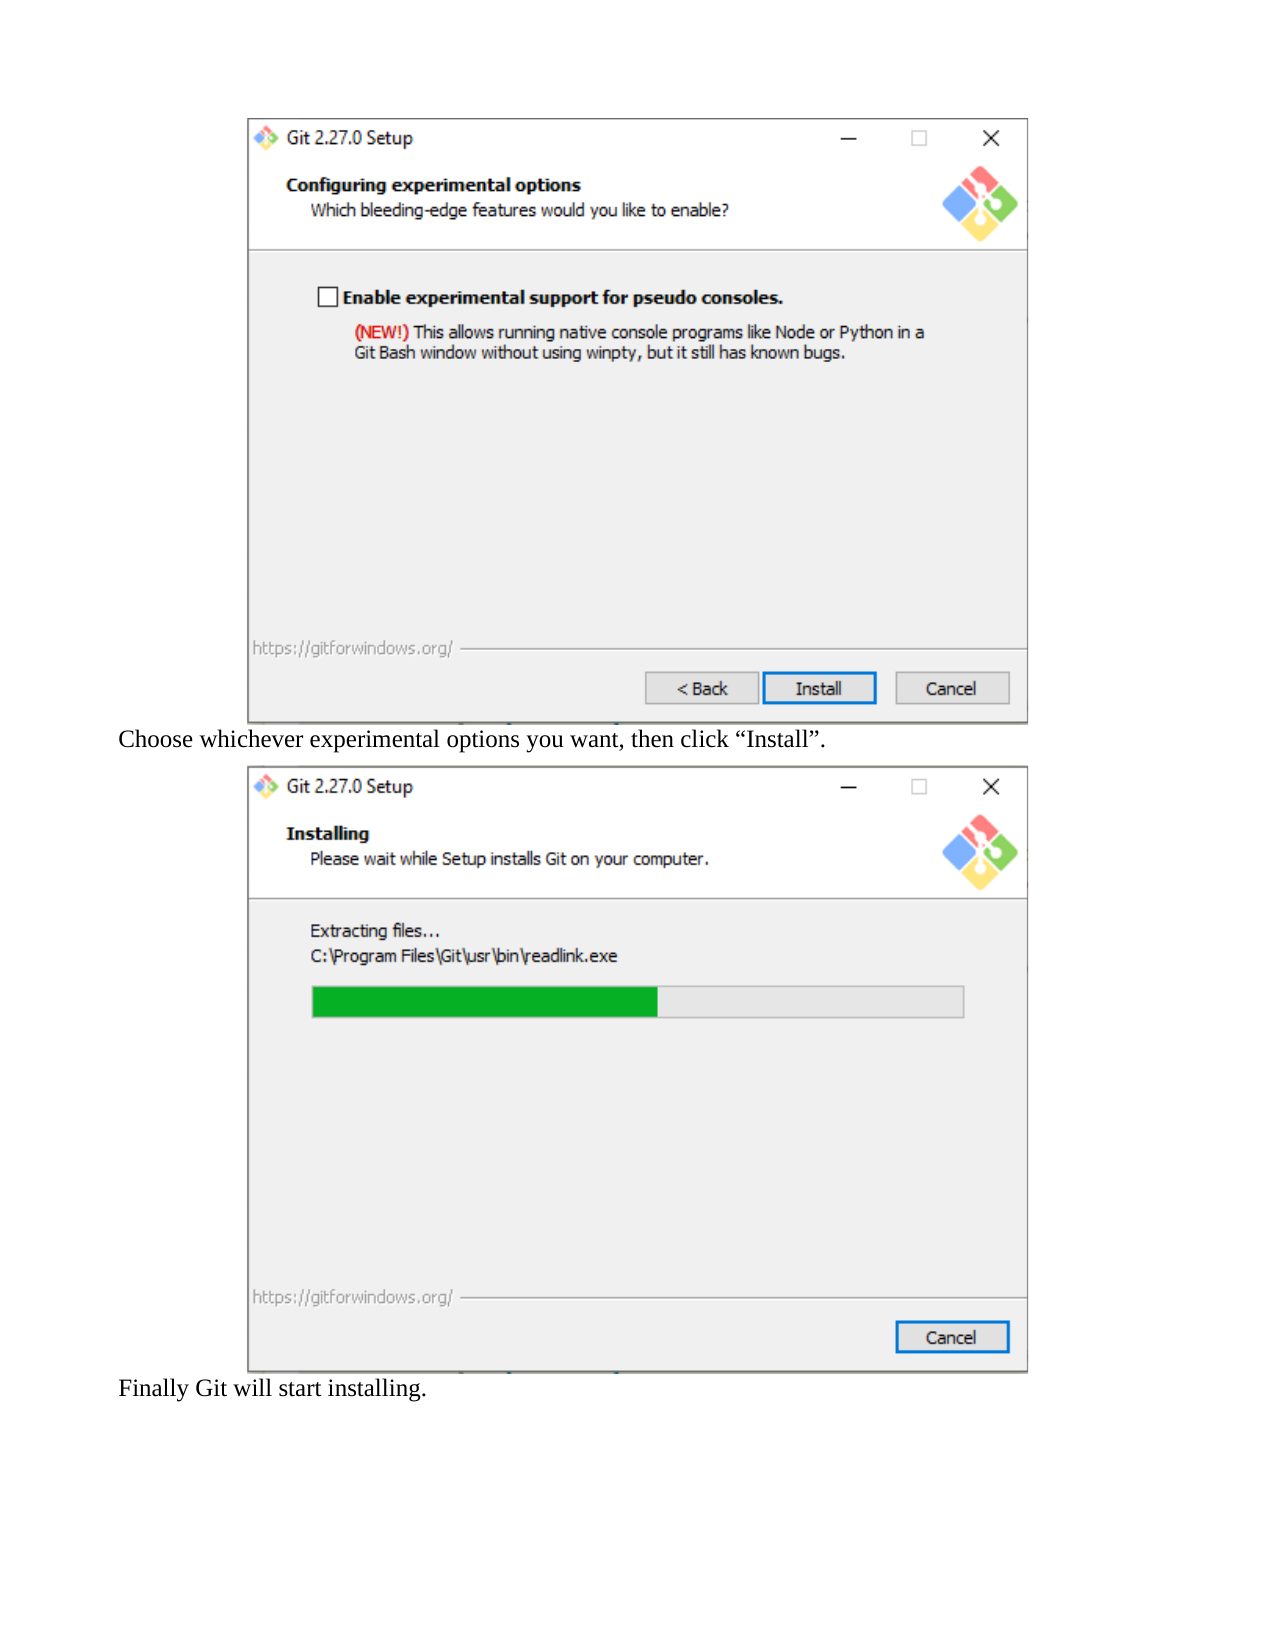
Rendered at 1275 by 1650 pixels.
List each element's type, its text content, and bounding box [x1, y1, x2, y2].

text Choose whichever experimental options you want, then click “Install”. [118, 118, 1157, 753]
picture [246, 118, 1029, 725]
text Finally Git will start installing. [118, 766, 1157, 1402]
picture [246, 765, 1029, 1374]
